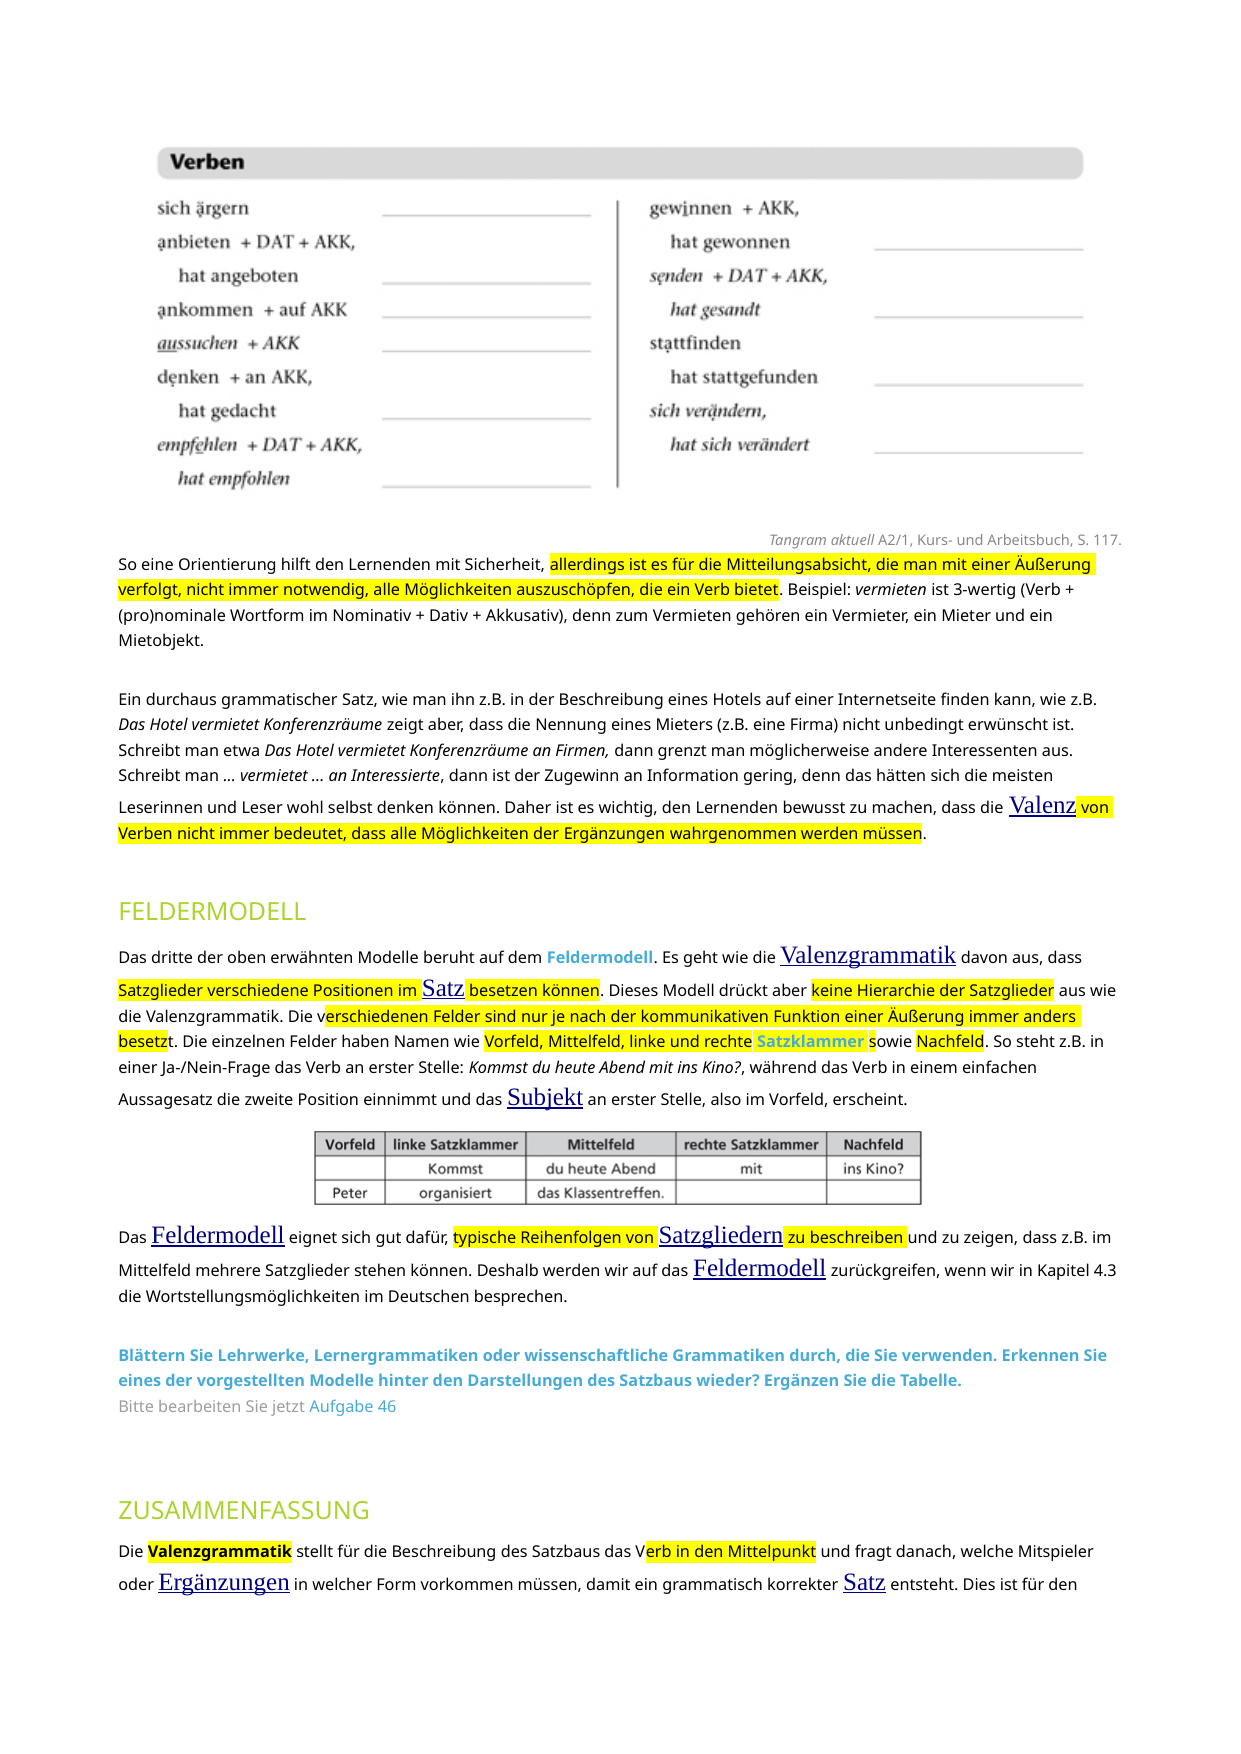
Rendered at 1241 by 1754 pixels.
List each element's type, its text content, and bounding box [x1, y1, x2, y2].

picture [127, 118, 1113, 526]
text Blättern Sie Lehrwerke, Lernergrammatiken oder wissenschaftliche Grammatiken durch, die Sie verwenden. Erkennen Sie eines der vorgestellten Modelle hinter den Darstellungen des Satzbaus wieder? Ergänzen Sie die Tabelle. [118, 1344, 1122, 1391]
text Tangram aktuell A2/1, Kurs- und Arbeitsbuch, S. 117. [118, 530, 1122, 550]
text Die Valenzgrammatik stellt für die Beschreibung des Satzbaus das Verb in den Mittelpunkt und fragt danach, welche Mitspieler oder Ergänzungen in welcher Form vorkommen müssen, damit ein grammatisch korrekter Satz entsteht. Dies ist für den [118, 1541, 1122, 1596]
text Das dritte der oben erwähnten Modelle beruht auf dem Feldermodell. Es geht wie die Valenzgrammatik davon aus, dass Satzglieder verschiedene Positionen im Satz besetzen können. Dieses Modell drückt aber keine Hierarchie der Satzglieder aus wie die Valenzgrammatik. Die verschiedenen Felder sind nur je nach der kommunikativen Funktion einer Äußerung immer anders besetzt. Die einzelnen Felder haben Namen wie Vorfeld, Mittelfeld, linke und rechte Satzklammer sowie Nachfeld. So steht z.B. in einer Ja-/Nein-Frage das Verb an erster Stelle: Kommst du heute Abend mit ins Kino?, während das Verb in einem einfachen Aussagesatz die zweite Position einnimmt und das Subjekt an erster Stelle, also im Vorfeld, erscheint. [118, 940, 1122, 1111]
picture [305, 1115, 936, 1217]
text Das Feldermodell eignet sich gut dafür, typische Reihenfolgen von Satzgliedern zu beschreiben und zu zeigen, dass z.B. im Mittelfeld mehrere Satzglieder stehen können. Deshalb werden wir auf das Feldermodell zurückgreifen, wenn wir in Kapitel 4.3 die Wortstellungsmöglichkeiten im Deutschen besprechen. [118, 1220, 1122, 1308]
text Ein durchaus grammatischer Satz, wie man ihn z.B. in der Beschreibung eines Hotels auf einer Internetseite finden kann, wie z.B. Das Hotel vermietet Konferenzräume zeigt aber, dass die Nennung eines Mieters (z.B. eine Firma) nicht unbedingt erwünscht ist. Schreibt man etwa Das Hotel vermietet Konferenzräume an Firmen, dann grenzt man möglicherweise andere Interessenten aus. Schreibt man ... vermietet ... an Interessierte, dann ist der Zugewinn an Information gering, denn das hätten sich die meisten Leserinnen und Leser wohl selbst denken können. Daher ist es wichtig, den Lernenden bewusst zu machen, dass die Valenz von Verben nicht immer bedeutet, dass alle Möglichkeiten der Ergänzungen wahrgenommen werden müssen. [118, 688, 1122, 844]
text Bitte bearbeiten Sie jetzt Aufgabe 46 [118, 1395, 1122, 1417]
text So eine Orientierung hilft den Lernenden mit Sicherheit, allerdings ist es für die Mitteilungsabsicht, die man mit einer Äußerung verfolgt, nicht immer notwendig, alle Möglichkeiten auszuschöpfen, die ein Verb bietet. Beispiel: vermieten ist 3-wertig (Verb + (pro)nominale Wortform im Nominativ + Dativ + Akkusativ), denn zum Vermieten gehören ein Vermieter, ein Mieter und ein Mietobjekt. [118, 553, 1122, 651]
subtitle FELDERMODELL [118, 893, 1122, 927]
subtitle ZUSAMMENFASSUNG [118, 1493, 1122, 1527]
